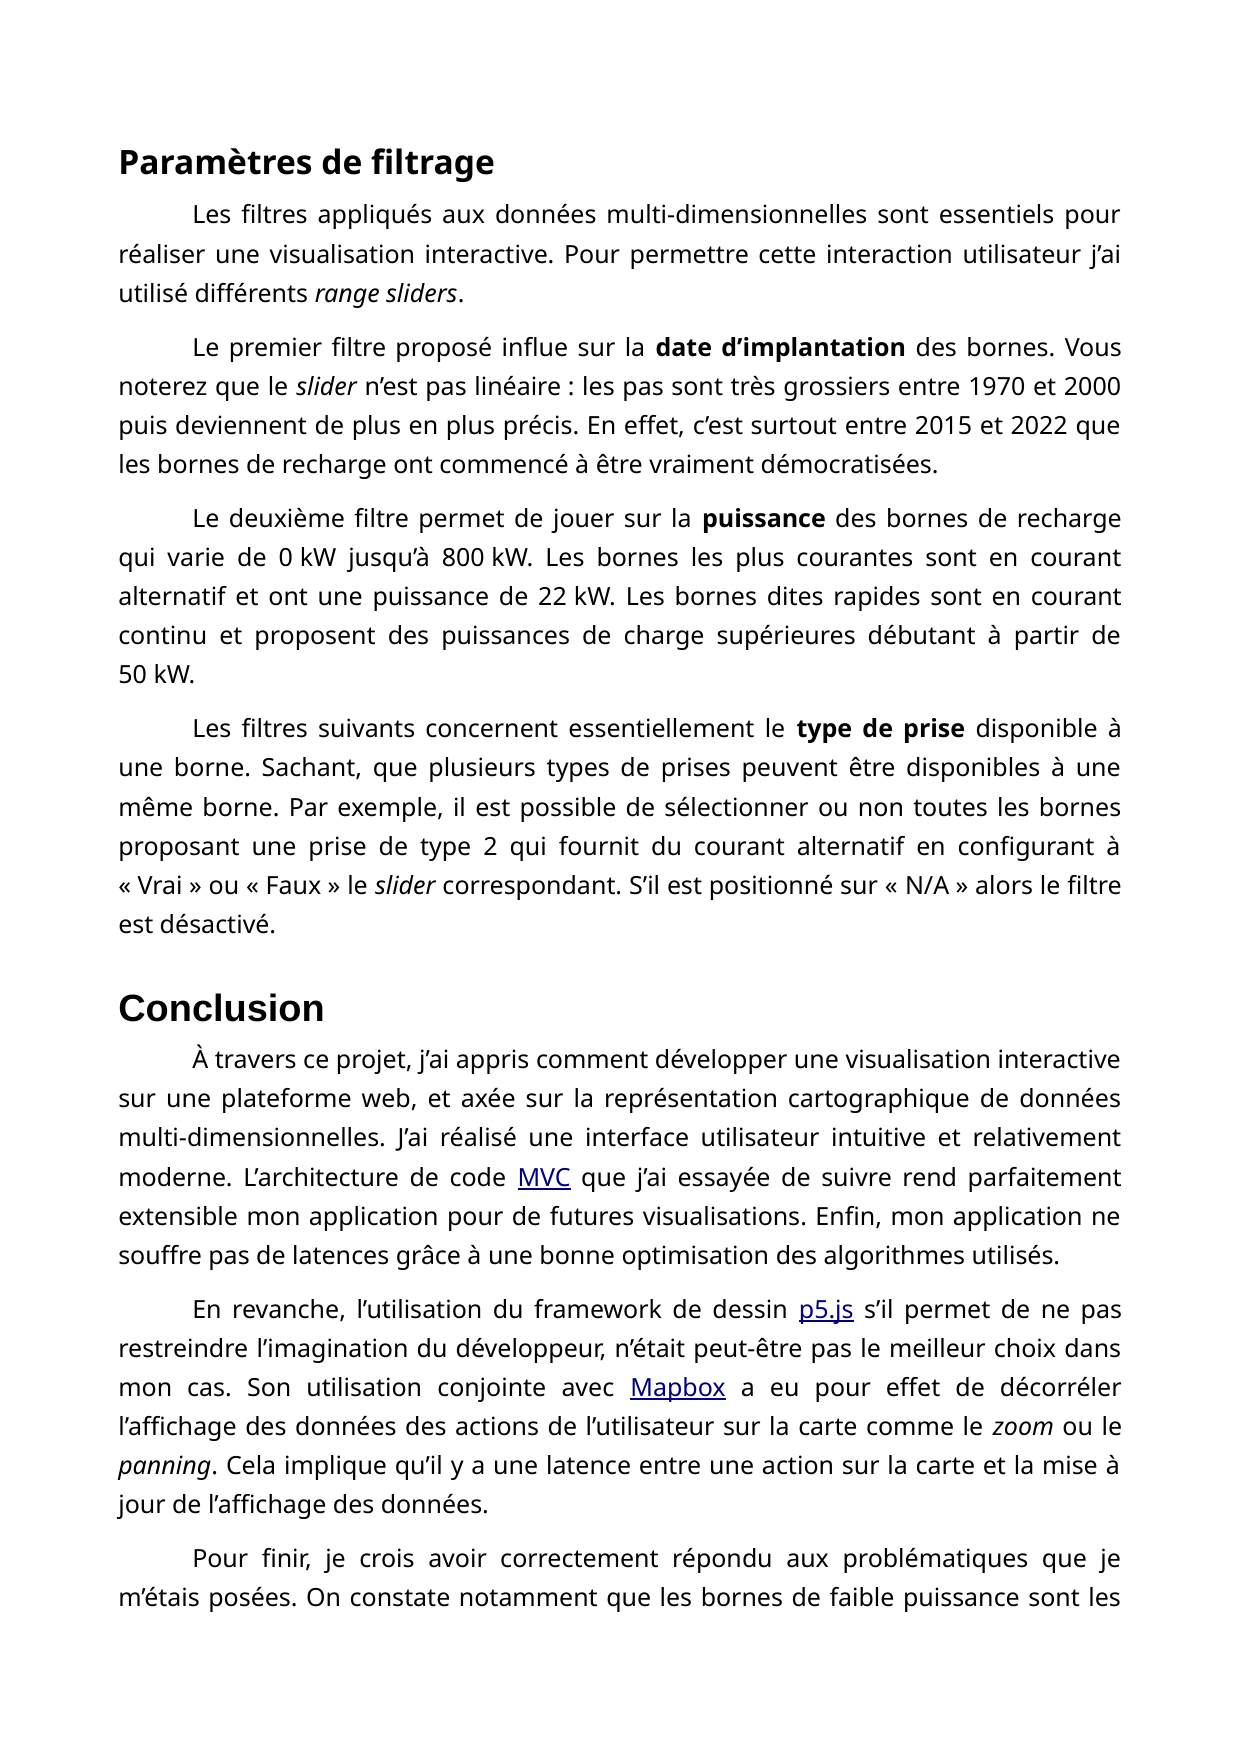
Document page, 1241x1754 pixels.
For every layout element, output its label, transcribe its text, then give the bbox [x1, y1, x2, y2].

text En revanche, l’utilisation du framework de dessin p5.js s’il permet de ne pas restreindre l’imagination du développeur, n’était peut-être pas le meilleur choix dans mon cas. Son utilisation conjointe avec Mapbox a eu pour effet de décorréler l’affichage des données des actions de l’utilisateur sur la carte comme le zoom ou le panning. Cela implique qu’il y a une latence entre une action sur la carte et la mise à jour de l’affichage des données. [118, 1291, 1122, 1521]
subtitle Conclusion [118, 986, 1122, 1029]
subtitle Paramètres de filtrage [118, 139, 1122, 185]
text Le deuxième filtre permet de jouer sur la puissance des bornes de recharge qui varie de 0 kW jusqu’à 800 kW. Les bornes les plus courantes sont en courant alternatif et ont une puissance de 22 kW. Les bornes dites rapides sont en courant continu et proposent des puissances de charge supérieures débutant à partir de 50 kW. [118, 501, 1122, 691]
text Les filtres appliqués aux données multi-dimensionnelles sont essentiels pour réaliser une visualisation interactive. Pour permettre cette interaction utilisateur j’ai utilisé différents range sliders. [118, 197, 1122, 309]
text Les filtres suivants concernent essentiellement le type de prise disponible à une borne. Sachant, que plusieurs types de prises peuvent être disponibles à une même borne. Par exemple, il est possible de sélectionner ou non toutes les bornes proposant une prise de type 2 qui fournit du courant alternatif en configurant à « Vrai » ou « Faux » le slider correspondant. S’il est positionné sur « N/A » alors le filtre est désactivé. [118, 711, 1122, 941]
text À travers ce projet, j’ai appris comment développer une visualisation interactive sur une plateforme web, et axée sur la représentation cartographique de données multi-dimensionnelles. J’ai réalisé une interface utilisateur intuitive et relativement moderne. L’architecture de code MVC que j’ai essayée de suivre rend parfaitement extensible mon application pour de futures visualisations. Enfin, mon application ne souffre pas de latences grâce à une bonne optimisation des algorithmes utilisés. [118, 1042, 1122, 1272]
text Pour finir, je crois avoir correctement répondu aux problématiques que je m’étais posées. On constate notamment que les bornes de faible puissance sont les [118, 1541, 1122, 1614]
text Le premier filtre proposé influe sur la date d’implantation des bornes. Vous noterez que le slider n’est pas linéaire : les pas sont très grossiers entre 1970 et 2000 puis deviennent de plus en plus précis. En effet, c’est surtout entre 2015 et 2022 que les bornes de recharge ont commencé à être vraiment démocratisées. [118, 329, 1122, 481]
